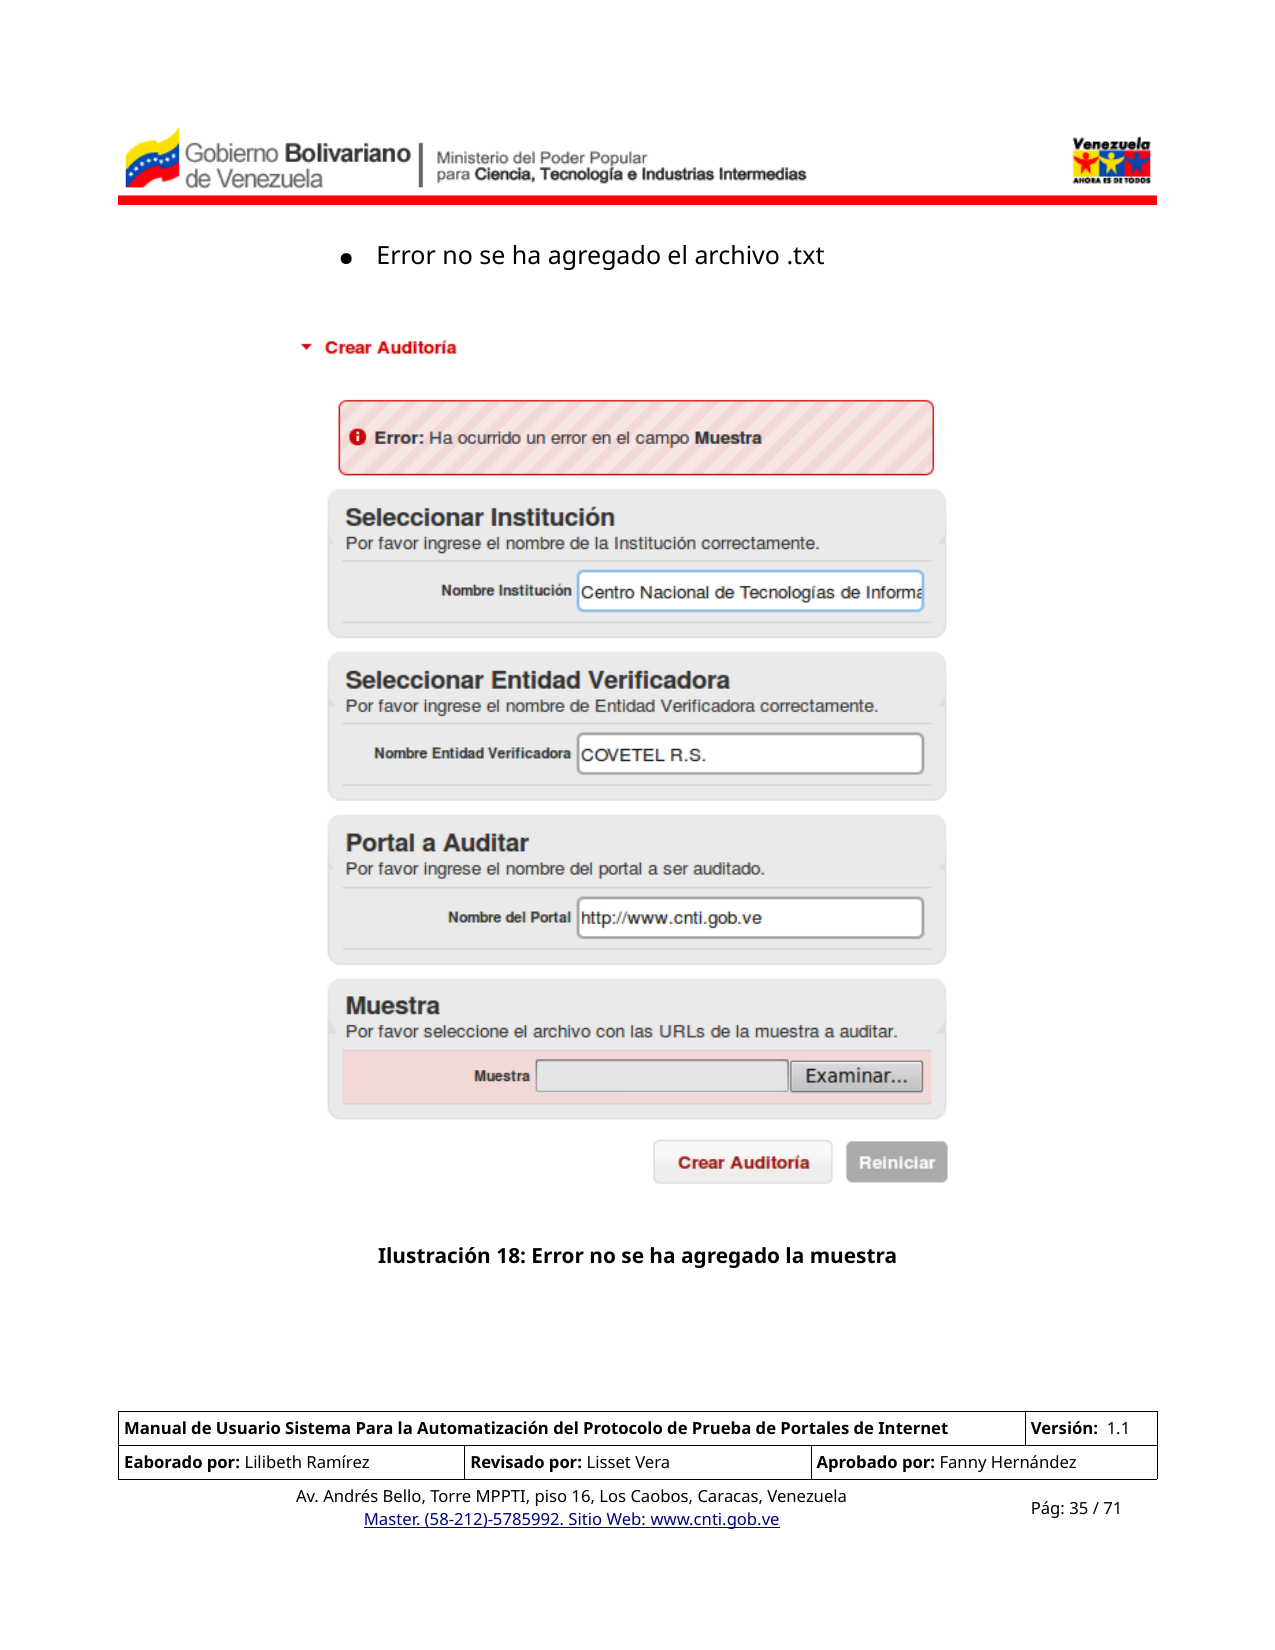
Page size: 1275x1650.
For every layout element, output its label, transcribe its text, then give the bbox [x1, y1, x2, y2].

text Ilustración 18: Error no se ha agregado la muestra [281, 1241, 994, 1269]
picture [295, 336, 956, 1188]
list Error no se ha agregado el archivo .txt [339, 238, 1098, 272]
picture [118, 119, 1157, 205]
